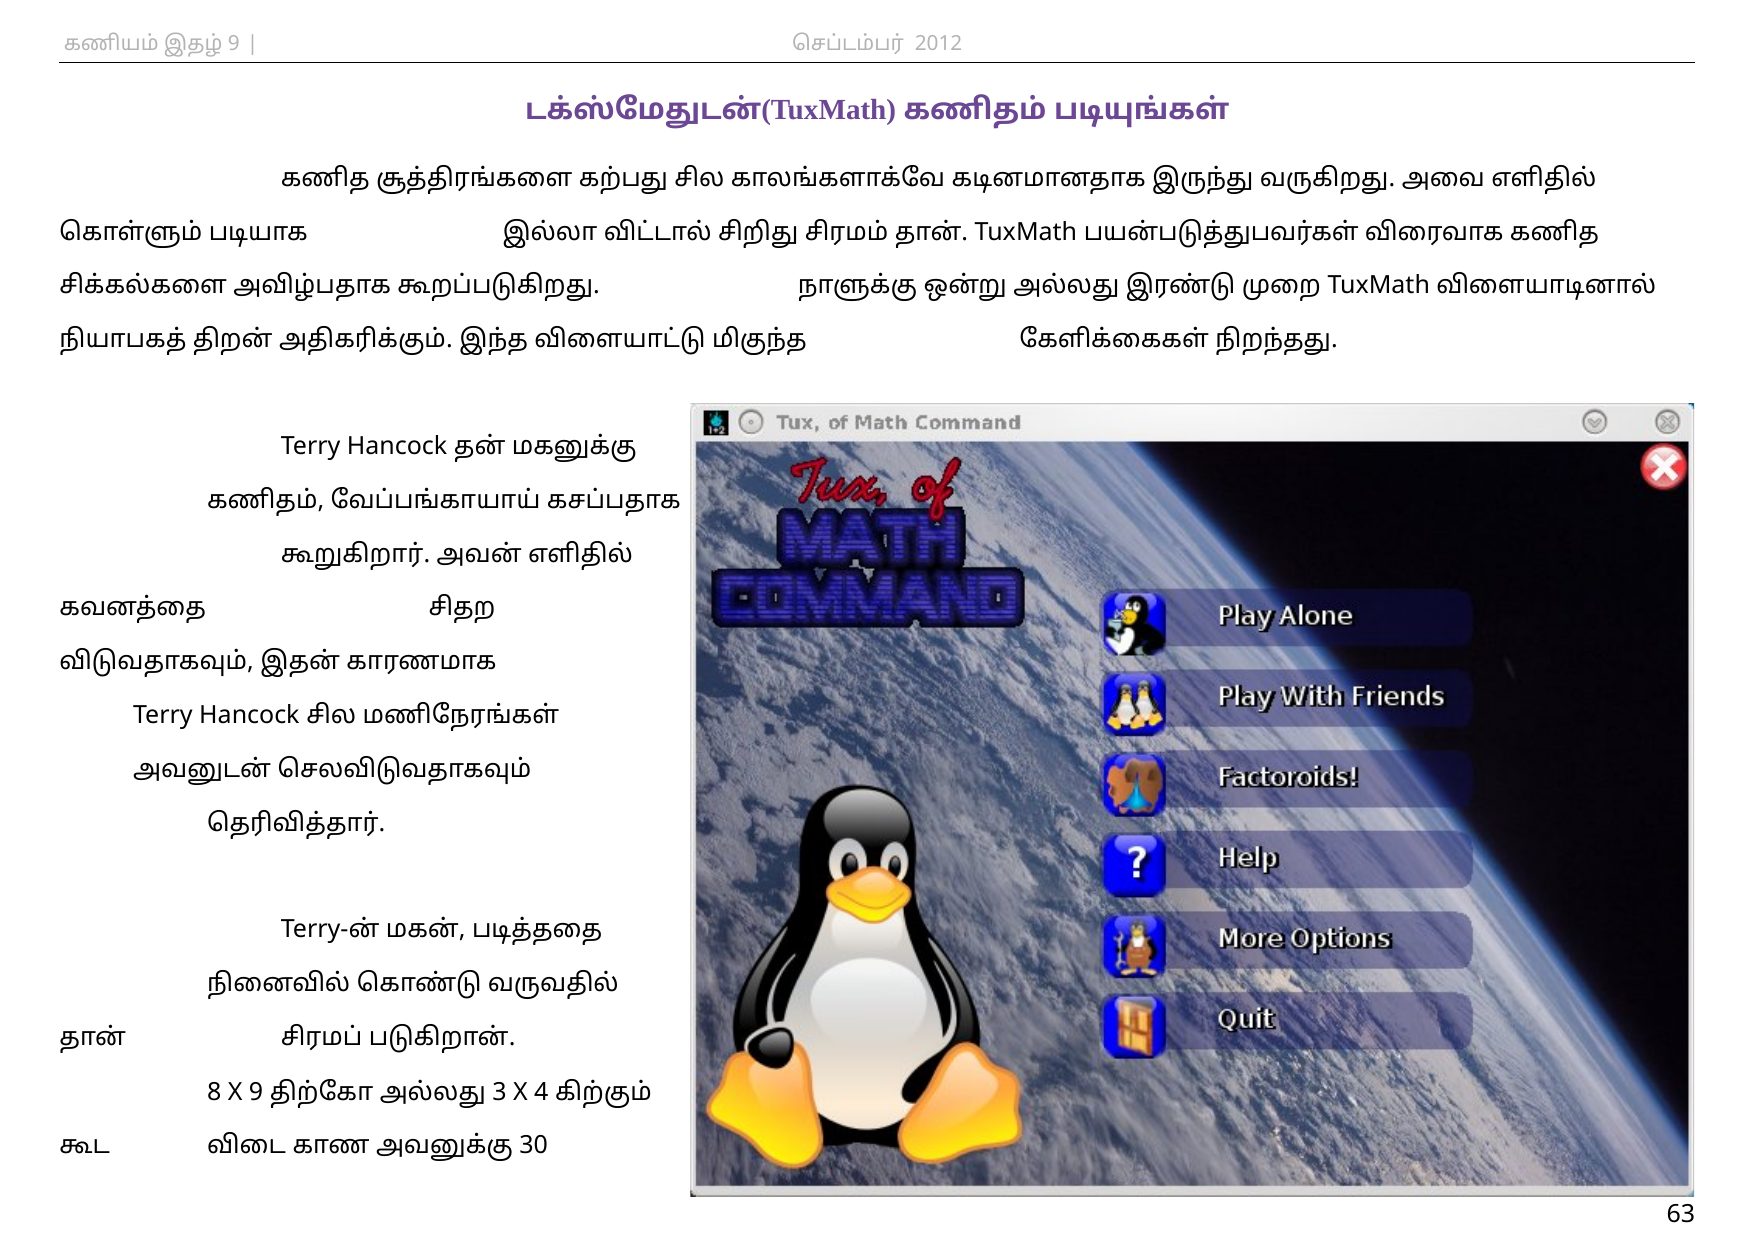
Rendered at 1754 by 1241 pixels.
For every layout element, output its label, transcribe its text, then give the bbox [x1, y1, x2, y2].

text கணித சூத்திரங்களை கற்பது சில காலங்களாக்வே கடினமானதாக இருந்து வருகிறது. அவை எளிதில் கொள்ளும் படியாக இல்லா விட்டால் சிறிது சிரமம் தான். TuxMath பயன்படுத்துபவர்கள் விரைவாக கணித சிக்கல்களை அவிழ்பதாக கூறப்படுகிறது. நாளுக்கு ஒன்று அல்லது இரண்டு முறை TuxMath விளையாடினால் நியாபகத் திறன் அதிகரிக்கும். இந்த விளையாட்டு மிகுந்த கேளிக்கைகள் நிறந்தது. [59, 160, 1695, 358]
text டக்ஸ்மேதுடன்(TuxMath) கணிதம் படியுங்கள் [59, 92, 1695, 131]
text 8 X 9 திற்கோ அல்லது 3 X 4 கிற்கும் கூட விடை காண அவனுக்கு 30 [59, 1073, 690, 1164]
picture [690, 403, 1695, 1197]
text Terry-ன் மகன், படித்ததை நினைவில் கொண்டு வருவதில் தான் சிரமப் படுகிறான். [59, 911, 690, 1055]
text Terry Hancock தன் மகனுக்கு கணிதம், வேப்பங்காயாய் கசப்பதாக கூறுகிறார். அவன் எளிதில் கவனத்தை சிதற விடுவதாகவும், இதன் காரணமாக Terry Hancock சில மணிநேரங்கள் அவனுடன் செலவிடுவதாகவும் தெரிவித்தார். [59, 427, 690, 841]
